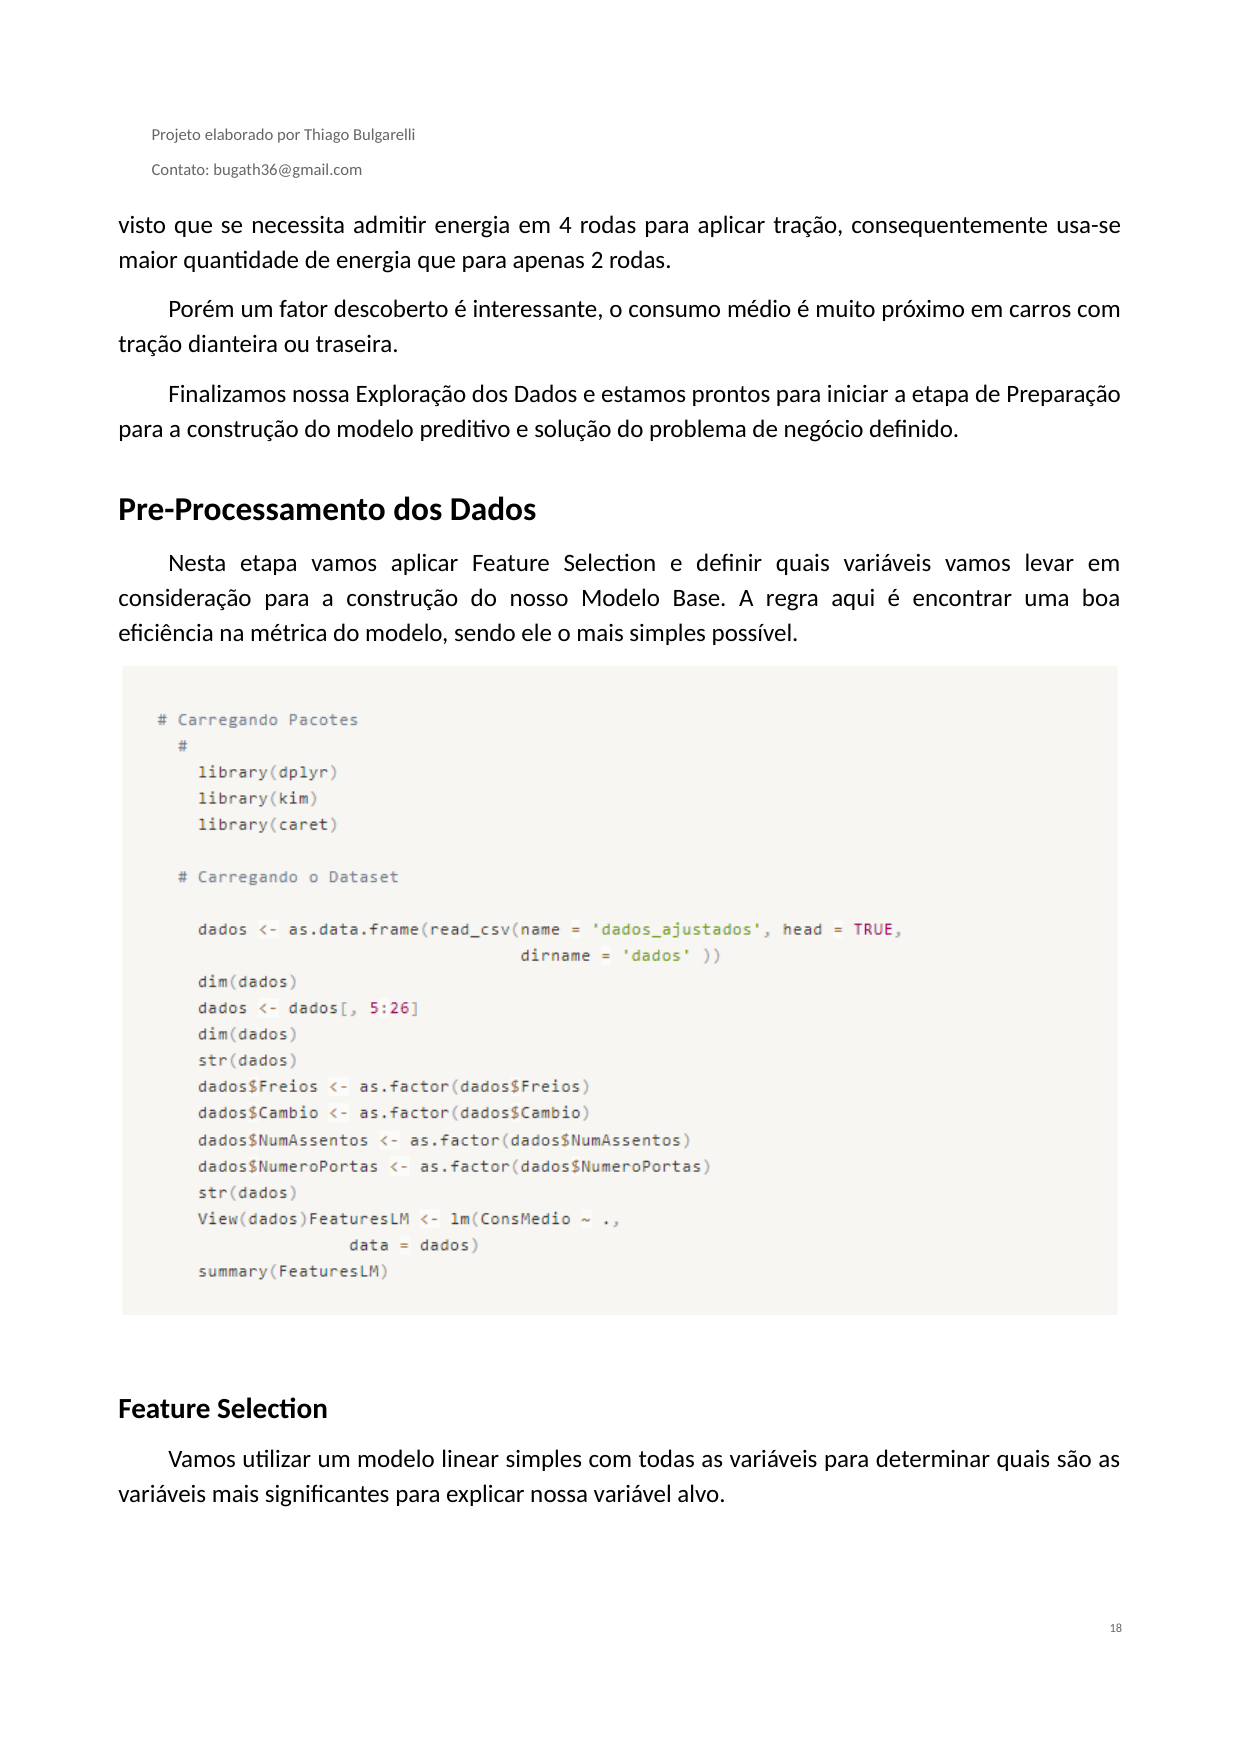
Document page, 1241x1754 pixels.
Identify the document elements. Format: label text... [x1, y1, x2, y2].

text Nesta etapa vamos aplicar Feature Selection e definir quais variáveis vamos levar em consideração para a construção do nosso Modelo Base. A regra aqui é encontrar uma boa eficiência na métrica do modelo, sendo ele o mais simples possível. [118, 547, 1122, 648]
text Porém um fator descoberto é interessante, o consumo médio é muito próximo em carros com tração dianteira ou traseira. [118, 294, 1122, 359]
text Finalizamos nossa Exploração dos Dados e estamos prontos para iniciar a etapa de Preparação para a construção do modelo preditivo e solução do problema de negócio definido. [118, 378, 1122, 444]
subtitle Pre-Processamento dos Dados [118, 488, 1122, 528]
picture [122, 666, 1118, 1315]
text Vamos utilizar um modelo linear simples com todas as variáveis para determinar quais são as variáveis mais significantes para explicar nossa variável alvo. [118, 1443, 1122, 1509]
text visto que se necessita admitir energia em 4 rodas para aplicar tração, consequentemente usa-se maior quantidade de energia que para apenas 2 rodas. [118, 209, 1122, 274]
subtitle Feature Selection [118, 1390, 1122, 1425]
